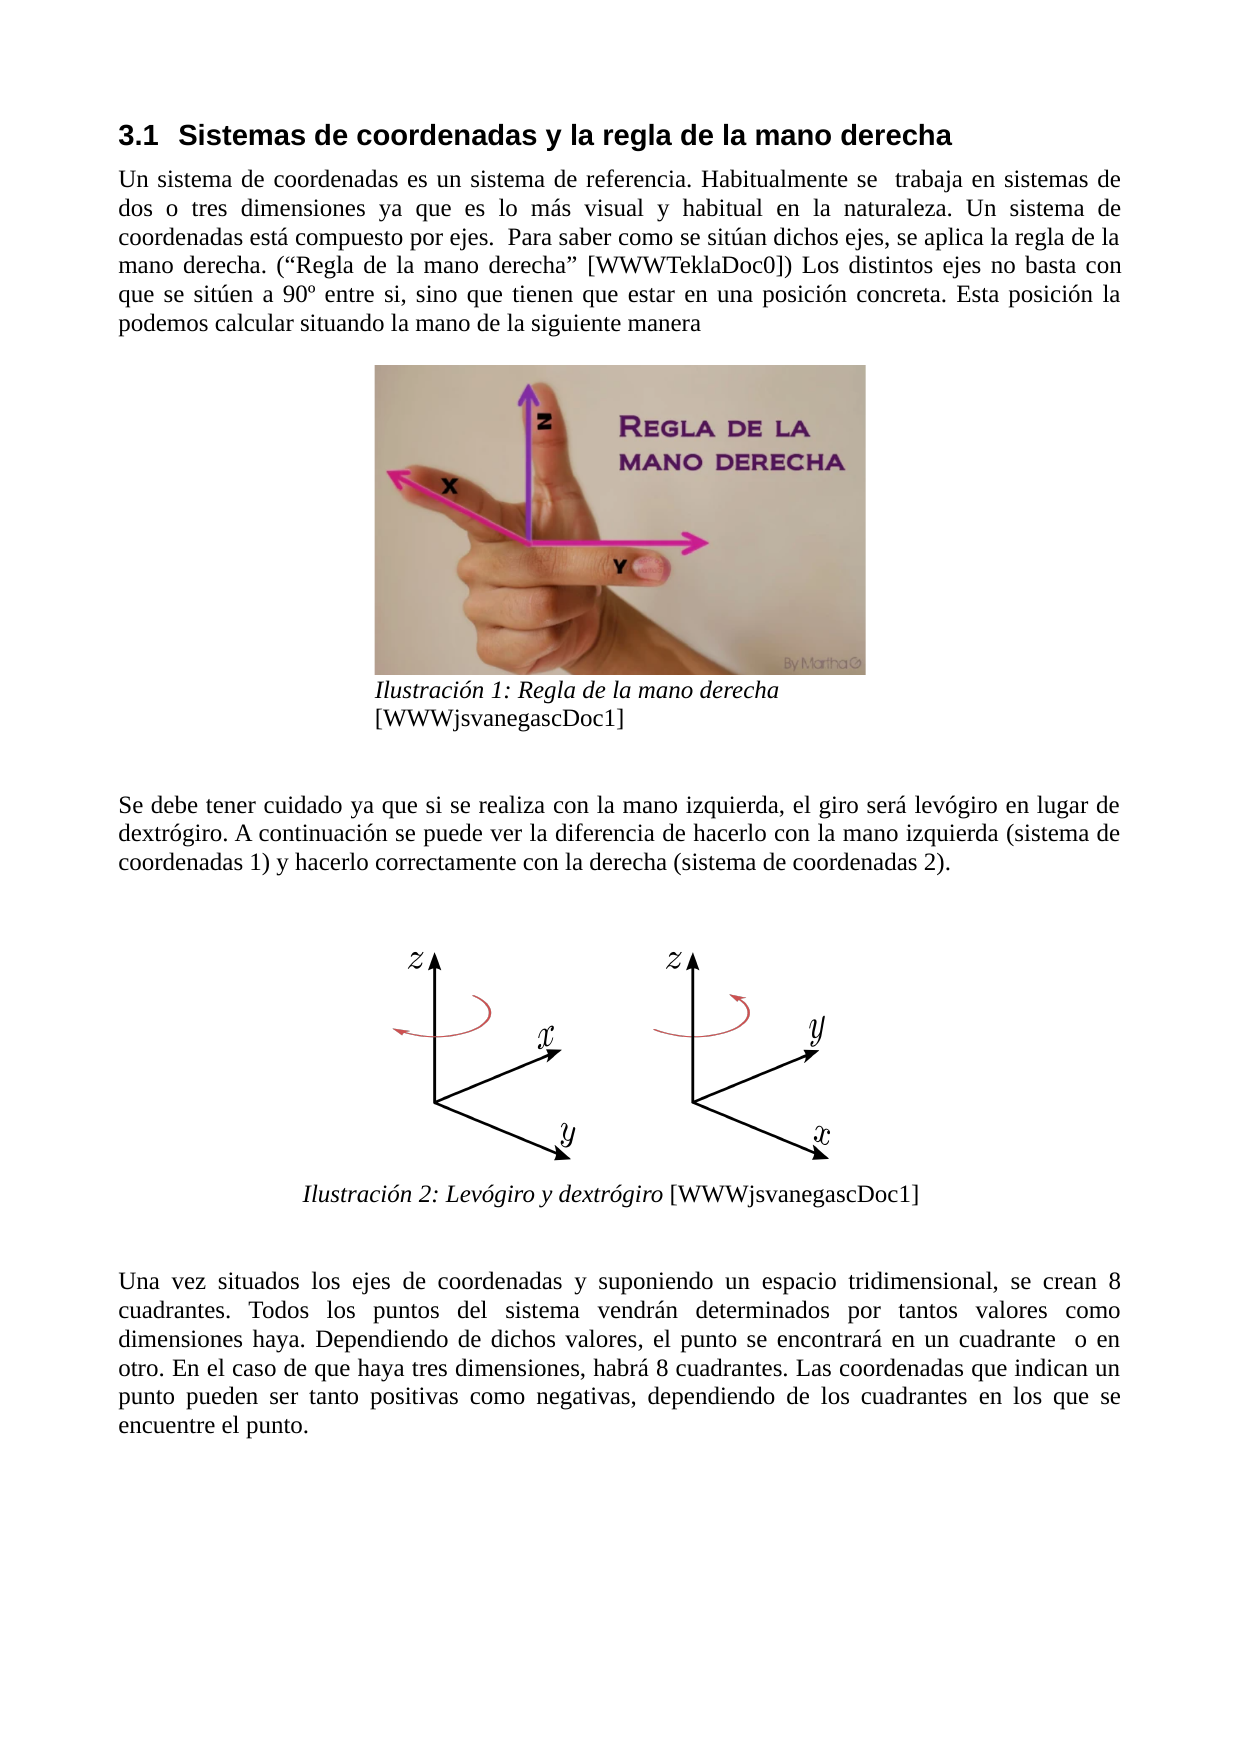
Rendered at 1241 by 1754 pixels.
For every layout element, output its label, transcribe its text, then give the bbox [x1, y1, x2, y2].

text Una vez situados los ejes de coordenadas y suponiendo un espacio tridimensional, se crean 8 cuadrantes. Todos los puntos del sistema vendrán determinados por tantos valores como dimensiones haya. Dependiendo de dichos valores, el punto se encontrará en un cuadrante o en otro. En el caso de que haya tres dimensiones, habrá 8 cuadrantes. Las coordenadas que indican un punto pueden ser tanto positivas como negativas, dependiendo de los cuadrantes en los que se encuentre el punto. [118, 1266, 1122, 1439]
picture [374, 365, 866, 675]
text Se debe tener cuidado ya que si se realiza con la mano izquierda, el giro será levógiro en lugar de dextrógiro. A continuación se puede ver la diferencia de hacerlo con la mano izquierda (sistema de coordenadas 1) y hacerlo correctamente con la derecha (sistema de coordenadas 2). [118, 790, 1122, 876]
text Un sistema de coordenadas es un sistema de referencia. Habitualmente se trabaja en sistemas de dos o tres dimensiones ya que es lo más visual y habitual en la naturaleza. Un sistema de coordenadas está compuesto por ejes. Para saber como se sitúan dichos ejes, se aplica la regla de la mano derecha. (“Regla de la mano derecha” [WWWTeklaDoc0]) Los distintos ejes no basta con que se sitúen a 90º entre si, sino que tienen que estar en una posición concreta. Esta posición la podemos calcular situando la mano de la siguiente manera [118, 164, 1122, 337]
picture [374, 933, 866, 1179]
text Ilustración 2: Levógiro y dextrógiro [WWWjsvanegascDoc1] [302, 946, 938, 1208]
text Ilustración 1: Regla de la mano derecha [WWWjsvanegascDoc1] [374, 675, 866, 732]
subtitle Sistemas de coordenadas y la regla de la mano derecha [118, 118, 1122, 152]
